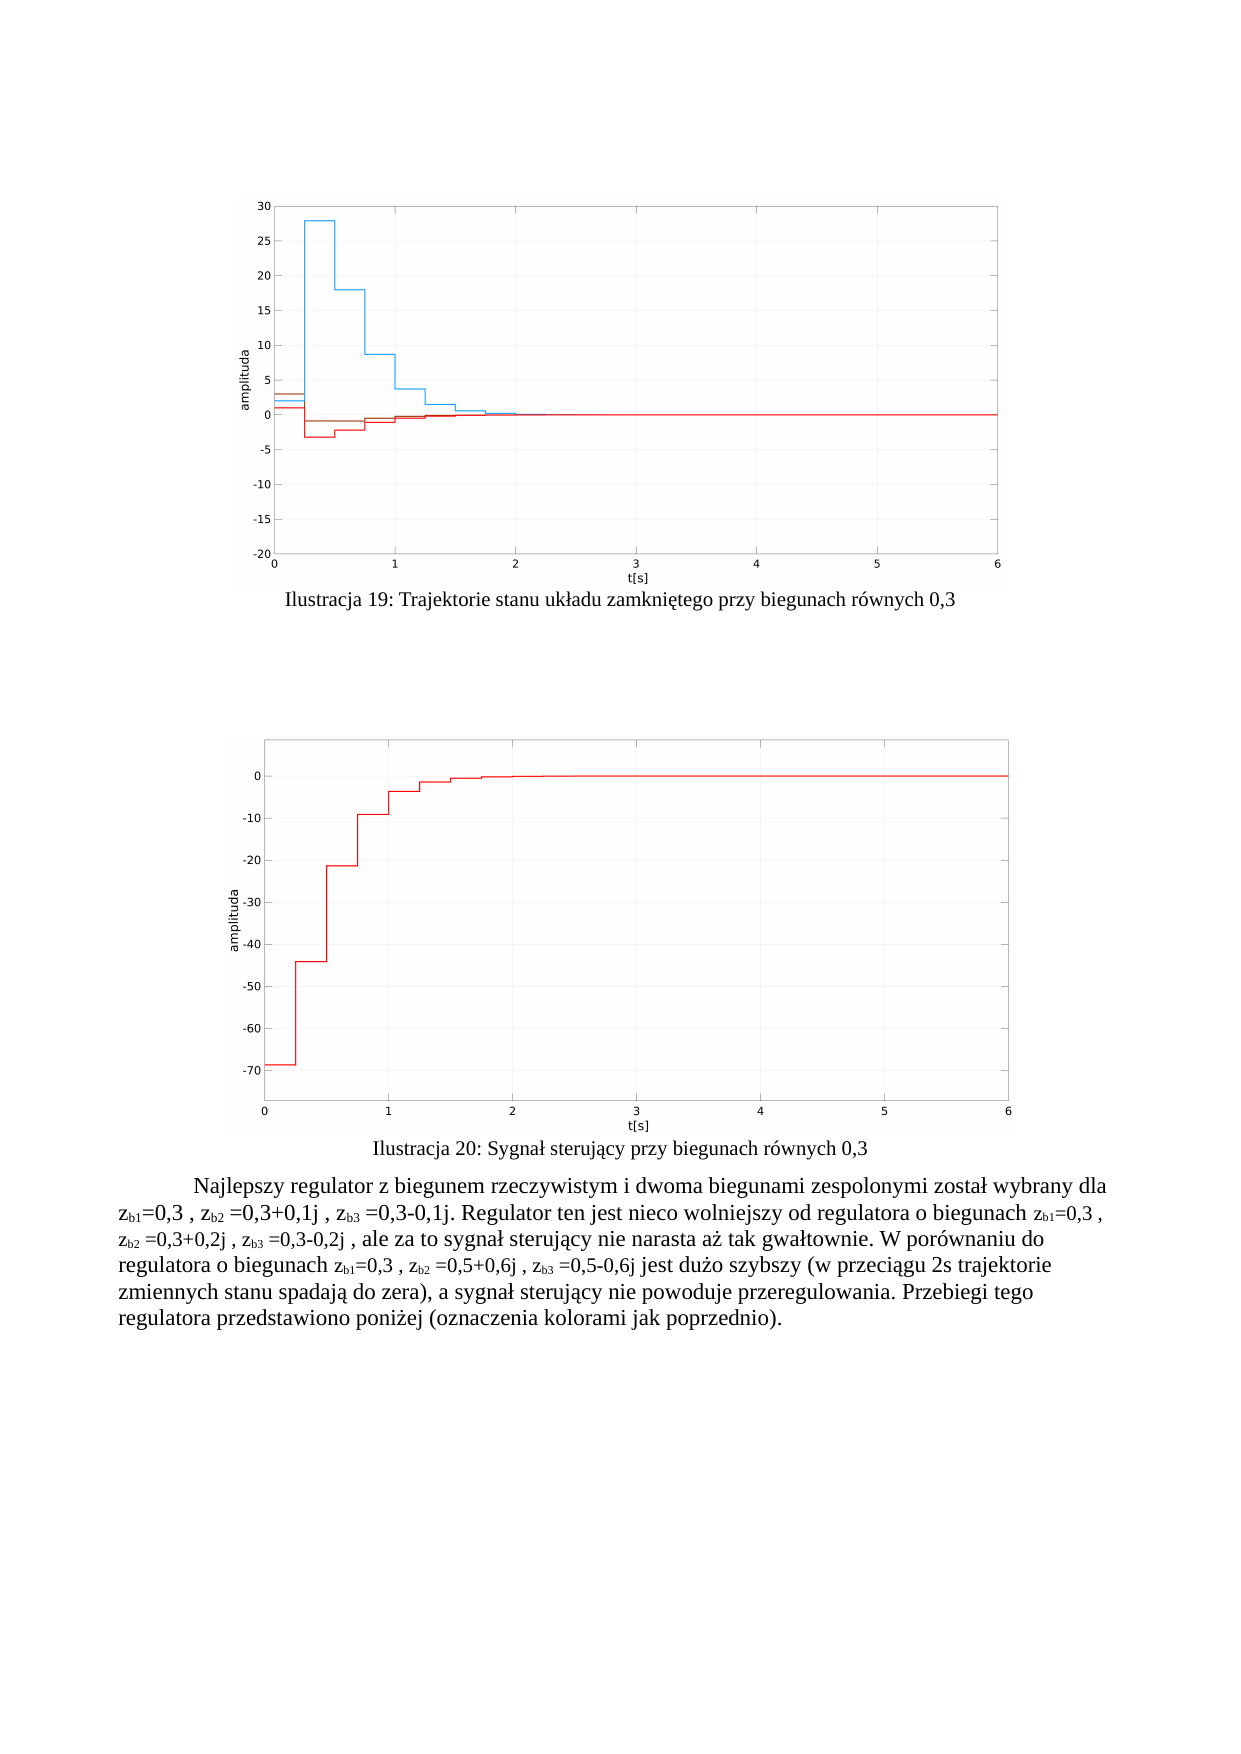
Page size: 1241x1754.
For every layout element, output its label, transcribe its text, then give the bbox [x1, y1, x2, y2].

text Ilustracja 19: Trajektorie stanu układu zamkniętego przy biegunach równych 0,3 [236, 588, 1004, 611]
text Ilustracja 20: Sygnał sterujący przy biegunach równych 0,3 [225, 1136, 1015, 1159]
picture [225, 736, 1015, 1136]
picture [236, 199, 1004, 588]
text Najlepszy regulator z biegunem rzeczywistym i dwoma biegunami zespolonymi został wybrany dla zb1=0,3 , zb2 =0,3+0,1j , zb3 =0,3-0,1j. Regulator ten jest nieco wolniejszy od regulatora o biegunach zb1=0,3 , zb2 =0,3+0,2j , zb3 =0,3-0,2j , ale za to sygnał sterujący nie narasta aż tak gwałtownie. W porównaniu do regulatora o biegunach zb1=0,3 , zb2 =0,5+0,6j , zb3 =0,5-0,6j jest dużo szybszy (w przeciągu 2s trajektorie zmiennych stanu spadają do zera), a sygnał sterujący nie powoduje przeregulowania. Przebiegi tego regulatora przedstawiono poniżej (oznaczenia kolorami jak poprzednio). [118, 1172, 1122, 1330]
